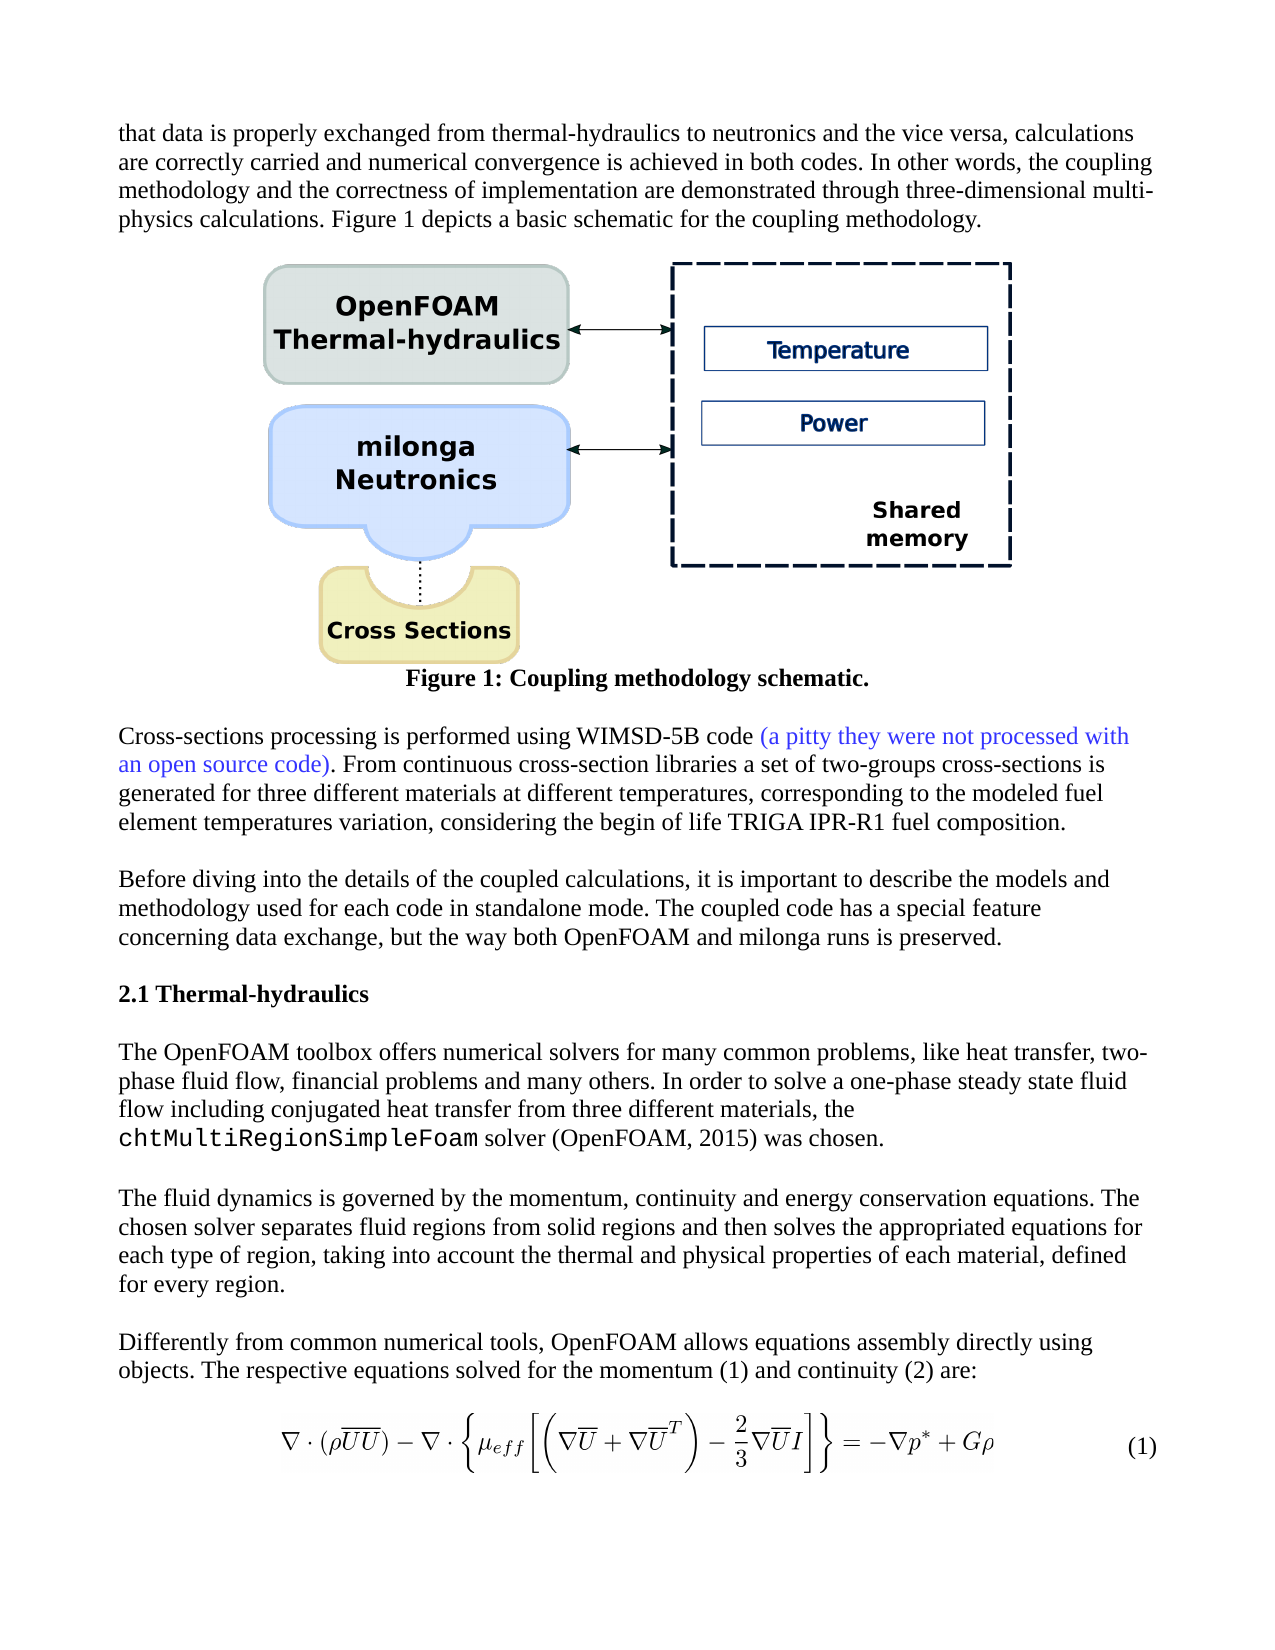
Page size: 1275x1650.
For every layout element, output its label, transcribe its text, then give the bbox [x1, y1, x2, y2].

text that data is properly exchanged from thermal-hydraulics to neutronics and the vice versa, calculations are correctly carried and numerical convergence is achieved in both codes. In other words, the coupling methodology and the correctness of implementation are demonstrated through three-dimensional multi-physics calculations. Figure 1 depicts a basic schematic for the coupling methodology. [118, 118, 1157, 233]
text Cross-sections processing is performed using WIMSD-5B code (a pitty they were not processed with an open source code). From continuous cross-section libraries a set of two-groups cross-sections is generated for three different materials at different temperatures, corresponding to the modeled fuel element temperatures variation, considering the begin of life TRIGA IPR-R1 fuel composition. [118, 721, 1157, 836]
picture [263, 262, 1012, 664]
text Before diving into the details of the coupled calculations, it is important to describe the models and methodology used for each code in standalone mode. The coupled code has a special feature concerning data exchange, but the way both OpenFOAM and milonga runs is preserved. [118, 864, 1157, 951]
text (1) [118, 1413, 1157, 1478]
text 2.1 Thermal-hydraulics [118, 979, 1157, 1008]
text Figure 1: Coupling methodology schematic. [118, 663, 1157, 692]
text The fluid dynamics is governed by the momentum, continuity and energy conservation equations. The chosen solver separates fluid regions from solid regions and then solves the appropriated equations for each type of region, taking into account the thermal and physical properties of each material, defined for every region. [118, 1183, 1157, 1298]
text Differently from common numerical tools, OpenFOAM allows equations assembly directly using objects. The respective equations solved for the momentum (1) and continuity (2) are: [118, 1327, 1157, 1384]
text The OpenFOAM toolbox offers numerical solvers for many common problems, like heat transfer, two-phase fluid flow, financial problems and many others. In order to solve a one-phase steady state fluid flow including conjugated heat transfer from three different materials, the chtMultiRegionSimpleFoam solver (OpenFOAM, 2015) was chosen. [118, 1037, 1157, 1154]
picture [281, 1413, 994, 1473]
